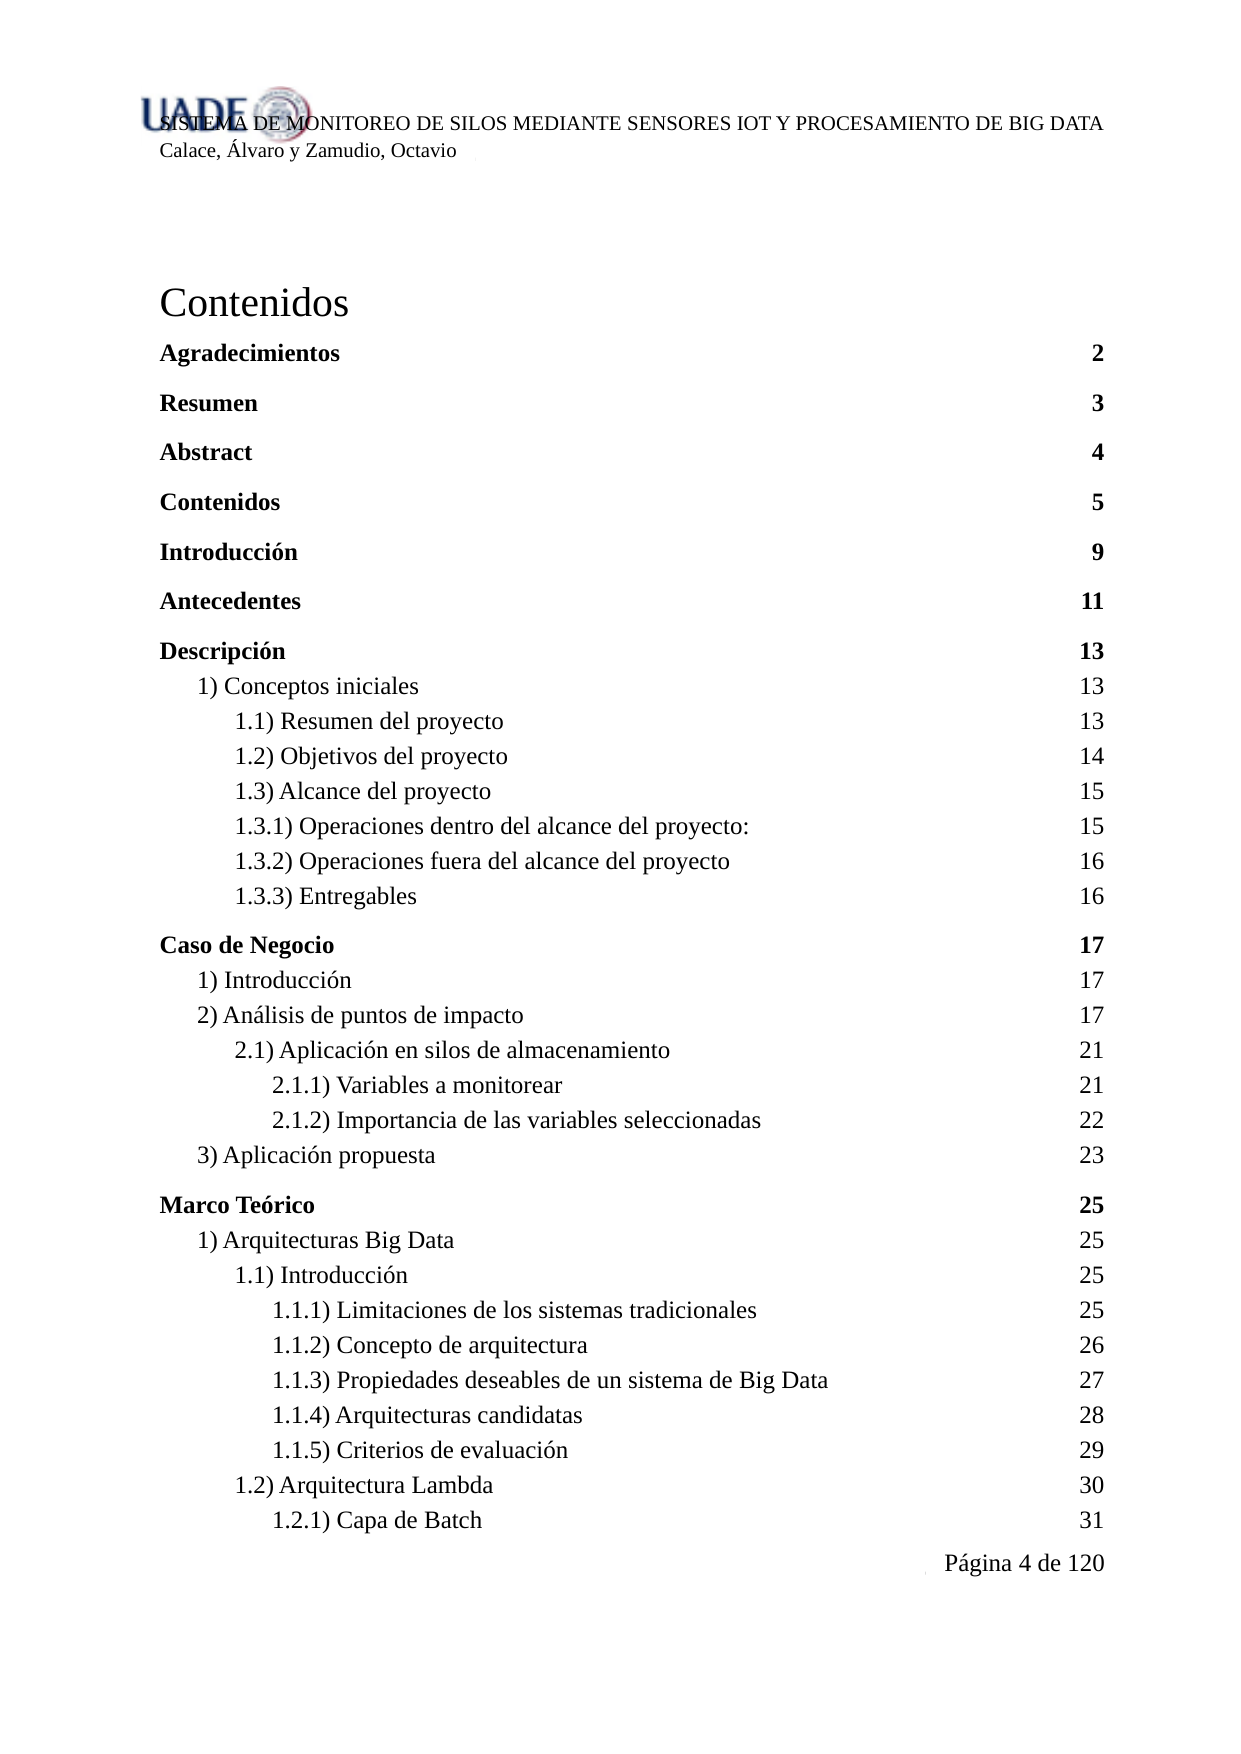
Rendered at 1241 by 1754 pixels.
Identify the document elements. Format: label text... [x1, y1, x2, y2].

text 1.1.5) Criterios de evaluación 29 [272, 1435, 1104, 1464]
text 2.1) Aplicación en silos de almacenamiento 21 [234, 1035, 1104, 1064]
text 1.1.3) Propiedades deseables de un sistema de Big Data 27 [272, 1365, 1104, 1394]
text 1.3.1) Operaciones dentro del alcance del proyecto: 15 [234, 811, 1104, 839]
text 1.1.4) Arquitecturas candidatas 28 [272, 1400, 1104, 1429]
text 3) Aplicación propuesta 23 [197, 1140, 1104, 1169]
text 1) Arquitecturas Big Data 25 [197, 1225, 1104, 1254]
text 2) Análisis de puntos de impacto 17 [197, 1000, 1104, 1029]
text 1) Conceptos iniciales 13 [197, 671, 1104, 699]
text 1.2) Objetivos del proyecto 14 [234, 741, 1104, 769]
text 1.2) Arquitectura Lambda 30 [234, 1470, 1104, 1499]
text 1.3.3) Entregables 16 [234, 881, 1104, 909]
picture [140, 86, 314, 146]
text Abstract 4 [159, 437, 1104, 466]
text 2.1.2) Importancia de las variables seleccionadas 22 [272, 1105, 1104, 1134]
text Marco Teórico 25 [159, 1190, 1104, 1219]
text 1.2.1) Capa de Batch 31 [272, 1505, 1104, 1534]
text Contenidos 5 [159, 487, 1104, 516]
text Antecedentes 11 [159, 586, 1104, 615]
text Descripción 13 [159, 636, 1104, 664]
text 1.1.1) Limitaciones de los sistemas tradicionales 25 [272, 1295, 1104, 1324]
text Resumen 3 [159, 388, 1104, 417]
text 1.3) Alcance del proyecto 15 [234, 776, 1104, 804]
text Agradecimientos 2 [159, 338, 1104, 367]
text 1) Introducción 17 [197, 965, 1104, 994]
text 1.1.2) Concepto de arquitectura 26 [272, 1330, 1104, 1359]
text 1.3.2) Operaciones fuera del alcance del proyecto 16 [234, 846, 1104, 874]
subtitle Contenidos [159, 278, 1104, 326]
text 2.1.1) Variables a monitorear 21 [272, 1070, 1104, 1099]
text Introducción 9 [159, 537, 1104, 565]
text 1.1) Resumen del proyecto 13 [234, 706, 1104, 734]
text 1.1) Introducción 25 [234, 1260, 1104, 1289]
text Caso de Negocio 17 [159, 930, 1104, 959]
